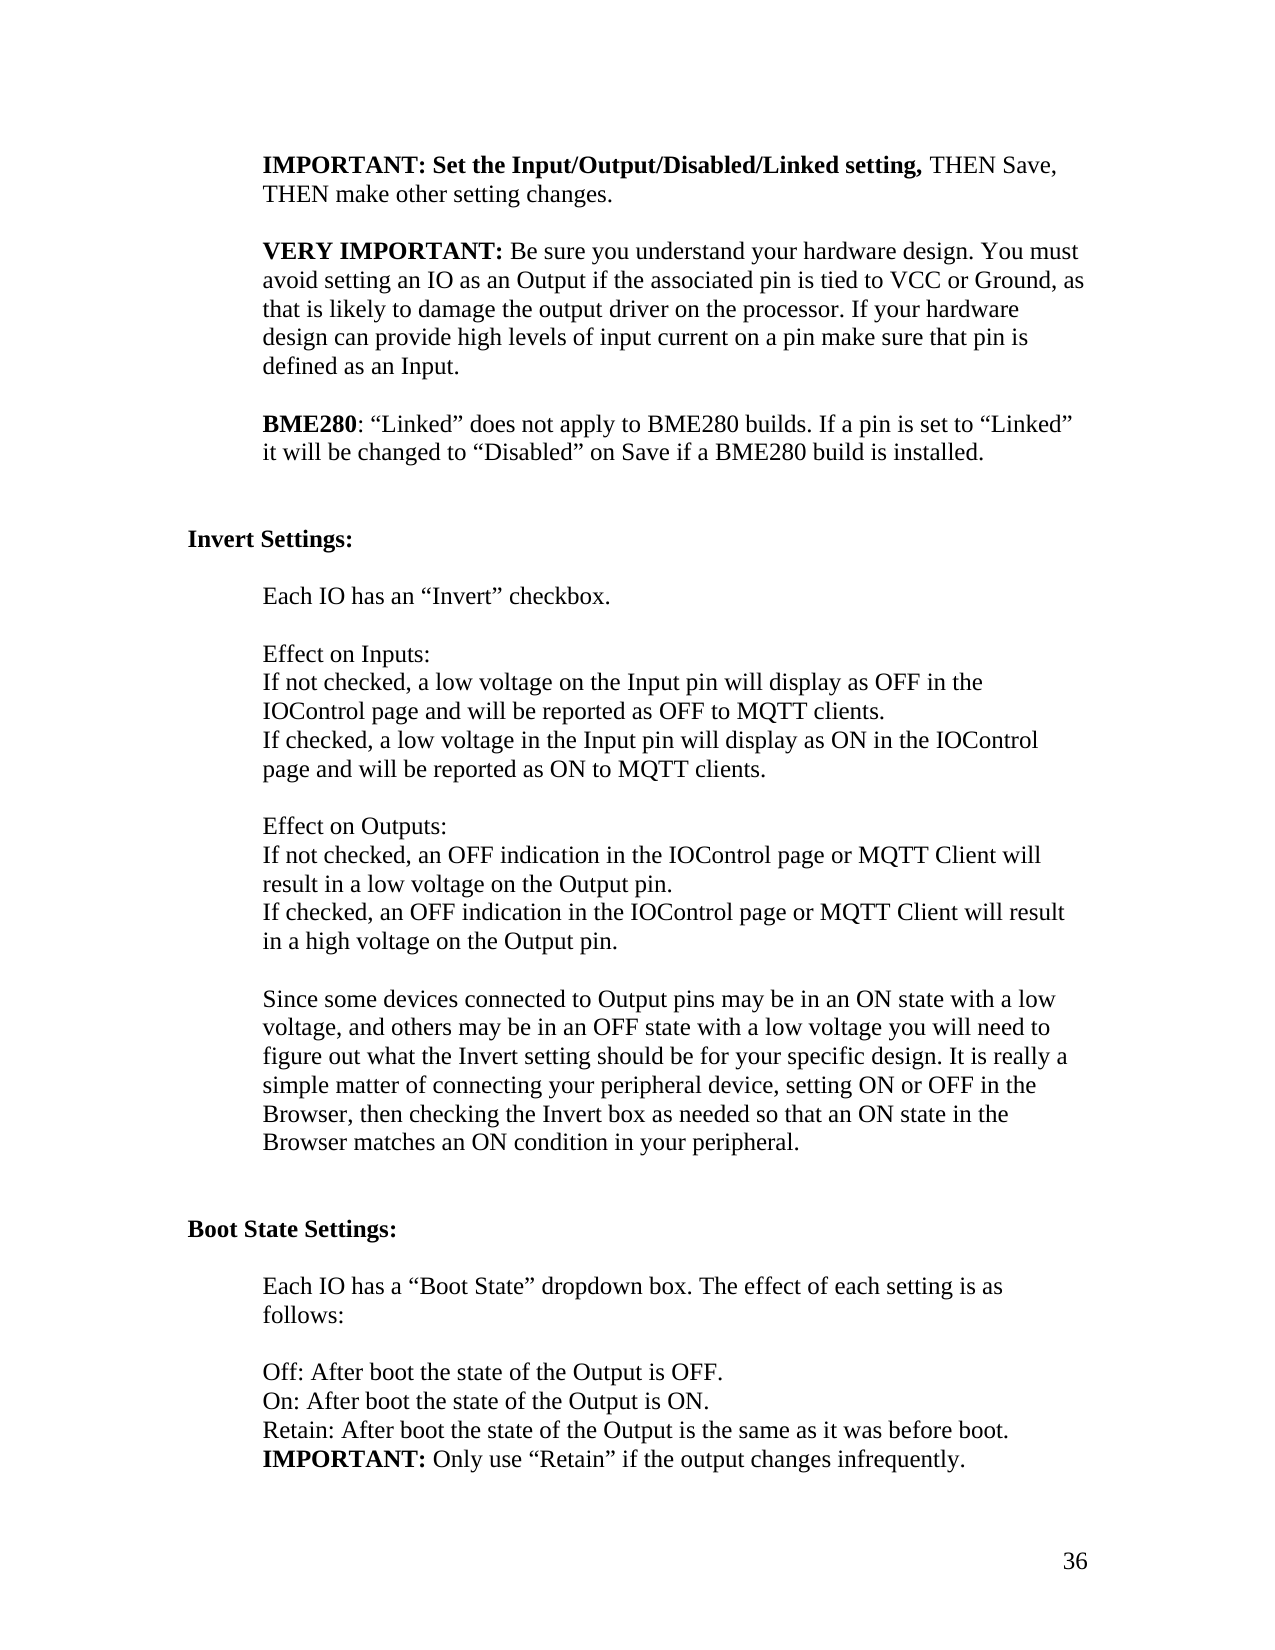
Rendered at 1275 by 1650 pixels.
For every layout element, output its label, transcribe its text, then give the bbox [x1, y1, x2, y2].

text Off: After boot the state of the Output is OFF. [262, 1357, 1087, 1386]
text If checked, a low voltage in the Input pin will display as ON in the IOControl page and will be reported as ON to MQTT clients. [262, 725, 1087, 782]
text Boot State Settings: [187, 1214, 1087, 1242]
text On: After boot the state of the Output is ON. [262, 1386, 1087, 1415]
text Invert Settings: [187, 524, 1087, 552]
text Retain: After boot the state of the Output is the same as it was before boot. IMPORTANT: Only use “Retain” if the output changes infrequently. [262, 1415, 1087, 1472]
text Effect on Inputs: [262, 639, 1087, 667]
text Each IO has a “Boot State” dropdown box. The effect of each setting is as follows: [262, 1271, 1087, 1329]
text If not checked, an OFF indication in the IOControl page or MQTT Client will result in a low voltage on the Output pin. [262, 840, 1087, 897]
text If not checked, a low voltage on the Input pin will display as OFF in the IOControl page and will be reported as OFF to MQTT clients. [262, 667, 1087, 725]
text Effect on Outputs: [262, 811, 1087, 840]
text VERY IMPORTANT: Be sure you understand your hardware design. You must avoid setting an IO as an Output if the associated pin is tied to VCC or Ground, as that is likely to damage the output driver on the processor. If your hardware design can provide high levels of input current on a pin make sure that pin is defined as an Input. [262, 236, 1087, 380]
text Each IO has an “Invert” checkbox. [262, 581, 1087, 610]
text If checked, an OFF indication in the IOControl page or MQTT Client will result in a high voltage on the Output pin. [262, 897, 1087, 955]
text BME280: “Linked” does not apply to BME280 builds. If a pin is set to “Linked” it will be changed to “Disabled” on Save if a BME280 build is installed. [262, 409, 1087, 466]
text IMPORTANT: Set the Input/Output/Disabled/Linked setting, THEN Save, THEN make other setting changes. [262, 150, 1087, 207]
text Since some devices connected to Output pins may be in an ON state with a low voltage, and others may be in an OFF state with a low voltage you will need to figure out what the Invert setting should be for your specific design. It is really a simple matter of connecting your peripheral device, setting ON or OFF in the Browser, then checking the Invert box as needed so that an ON state in the Browser matches an ON condition in your peripheral. [262, 984, 1087, 1156]
